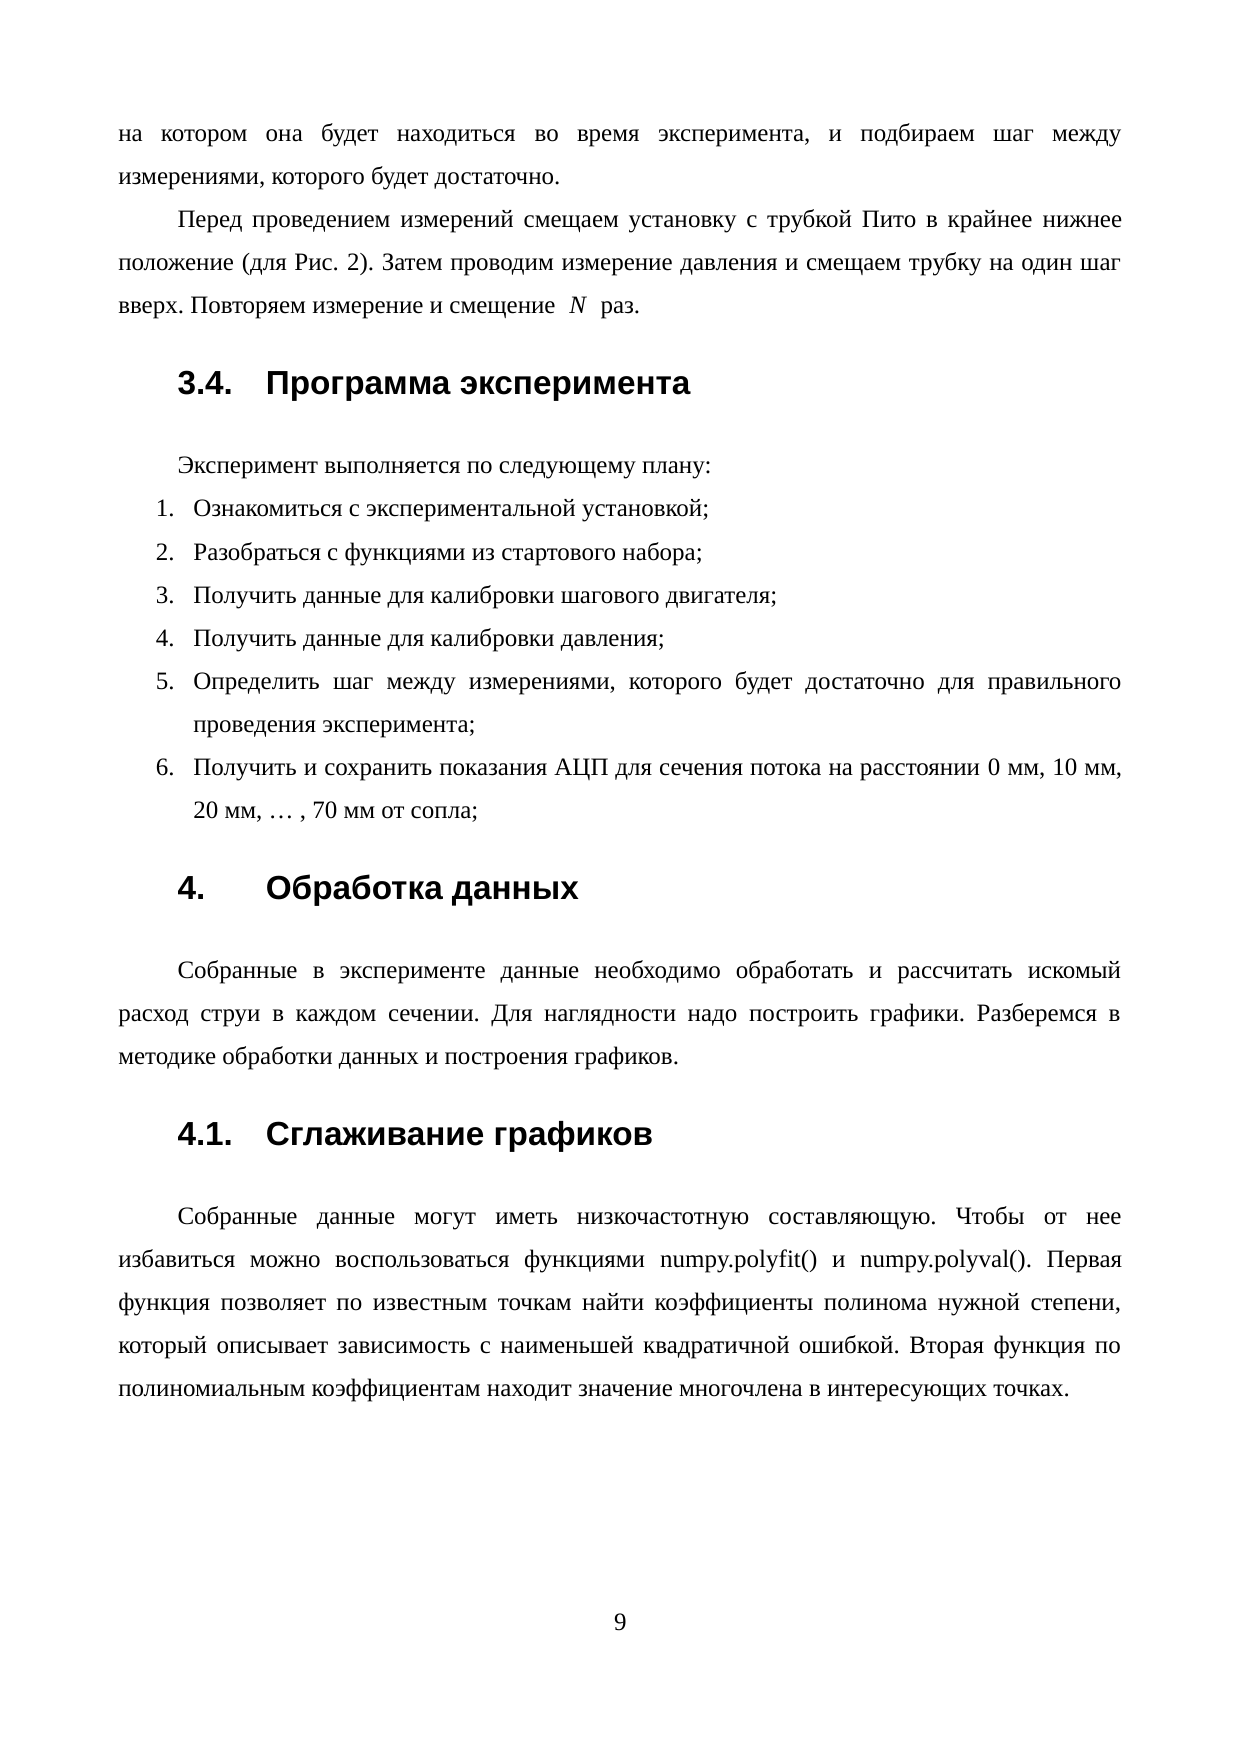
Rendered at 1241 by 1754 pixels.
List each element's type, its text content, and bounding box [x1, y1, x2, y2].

list Получить и сохранить показания АЦП для сечения потока на расстоянии 0 мм, 10 мм, 20 мм, … , 70 мм от сопла; [156, 752, 1122, 824]
list Ознакомиться с экспериментальной установкой; [156, 493, 1122, 522]
list Получить данные для калибровки давления; [156, 623, 1122, 652]
list Получить данные для калибровки шагового двигателя; [156, 580, 1122, 608]
subtitle Сглаживание графиков [118, 1114, 1122, 1152]
text Эксперимент выполняется по следующему плану: [118, 450, 1122, 479]
subtitle Обработка данных [118, 868, 1122, 906]
text на котором она будет находиться во время эксперимента, и подбираем шаг между измерениями, которого будет достаточно. [118, 118, 1122, 190]
text Собранные в эксперименте данные необходимо обработать и рассчитать искомый расход струи в каждом сечении. Для наглядности надо построить графики. Разберемся в методике обработки данных и построения графиков. [118, 955, 1122, 1070]
text Собранные данные могут иметь низкочастотную составляющую. Чтобы от нее избавиться можно воспользоваться функциями numpy.polyfit() и numpy.polyval(). Первая функция позволяет по известным точкам найти коэффициенты полинома нужной степени, который описывает зависимость с наименьшей квадратичной ошибкой. Вторая функция по полиномиальным коэффициентам находит значение многочлена в интересующих точках. [118, 1201, 1122, 1402]
subtitle Программа эксперимента [118, 363, 1122, 402]
list Определить шаг между измерениями, которого будет достаточно для правильного проведения эксперимента; [156, 666, 1122, 738]
text Перед проведением измерений смещаем установку с трубкой Пито в крайнее нижнее положение (для Рис. 2). Затем проводим измерение давления и смещаем трубку на один шаг вверх. Повторяем измерение и смещение раз. [118, 204, 1122, 319]
list Разобраться с функциями из стартового набора; [156, 537, 1122, 565]
